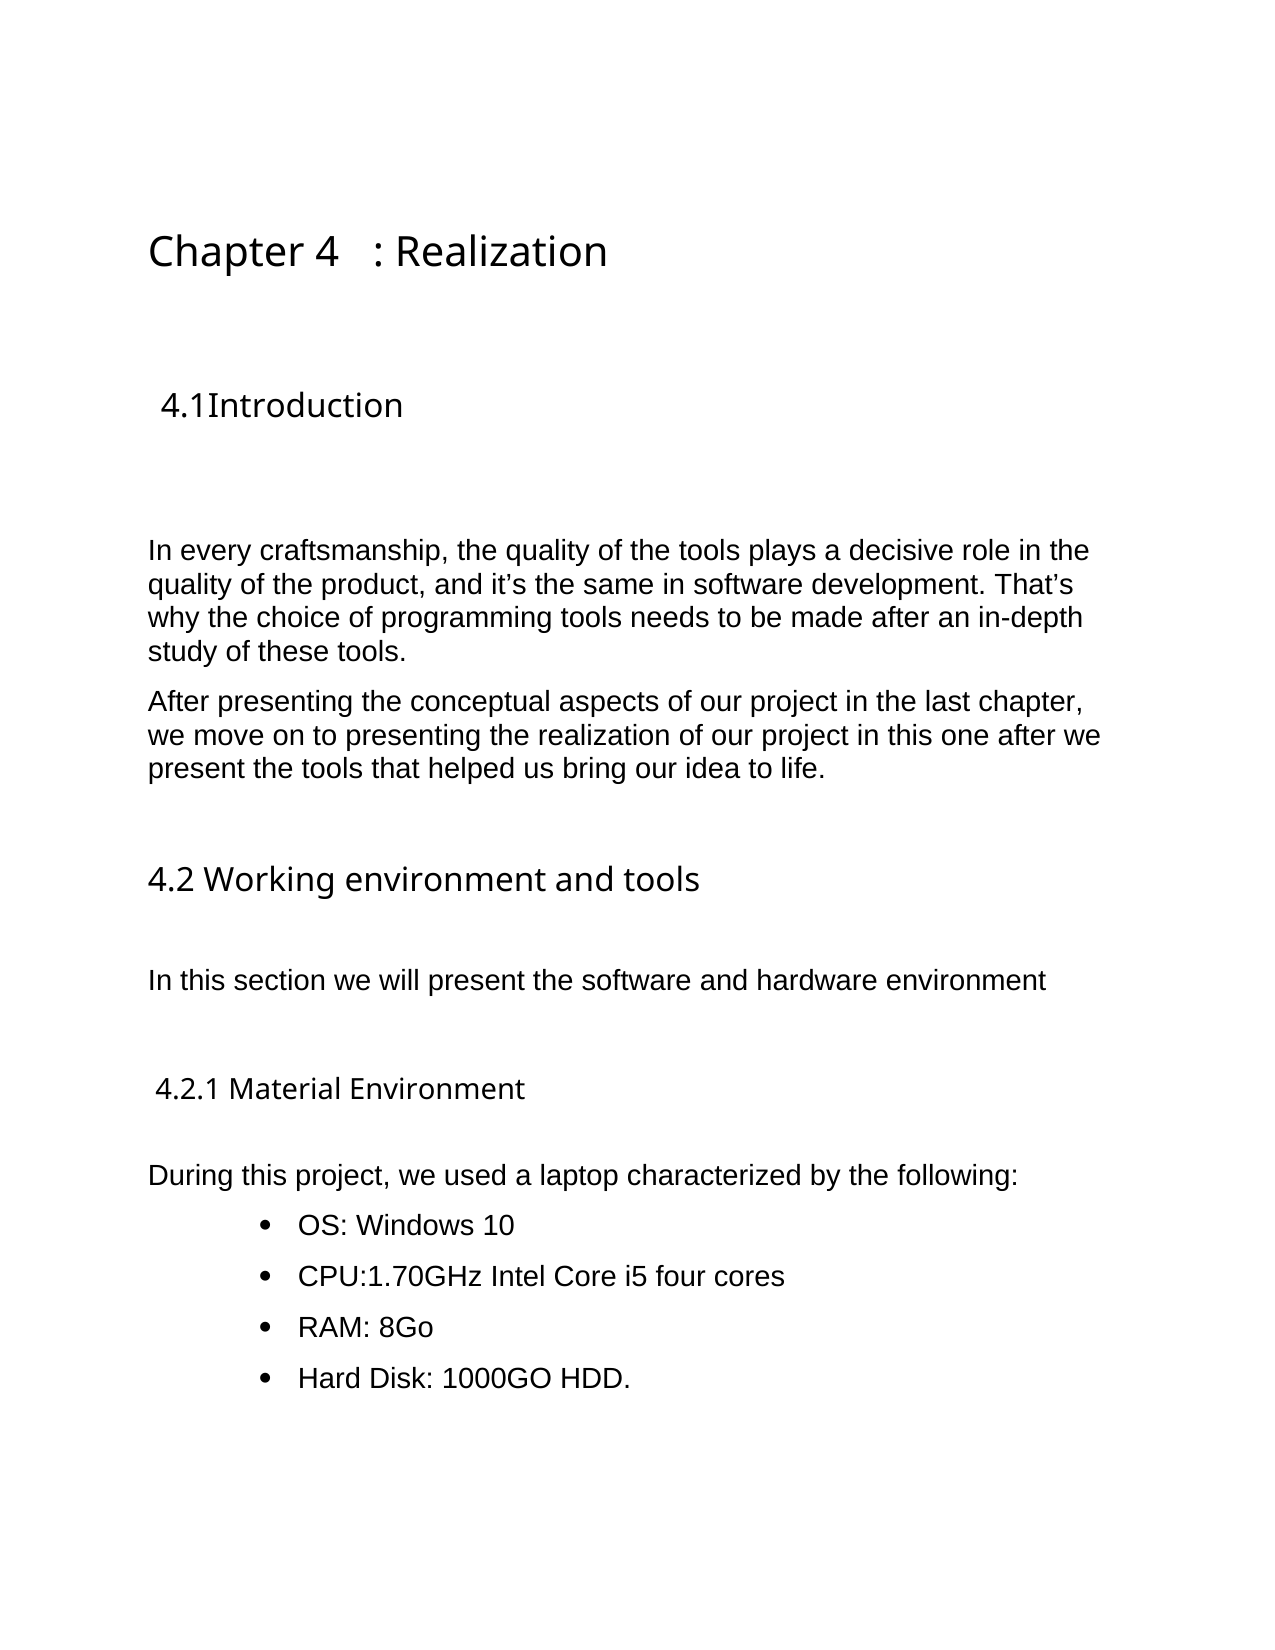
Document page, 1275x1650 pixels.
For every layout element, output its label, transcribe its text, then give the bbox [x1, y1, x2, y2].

subtitle 4.2 Working environment and tools [148, 856, 1127, 901]
subtitle 4.2.1 Material Environment [148, 1068, 1127, 1108]
list CPU:1.70GHz Intel Core i5 four cores [260, 1259, 1127, 1293]
text In this section we will present the software and hardware environment [148, 963, 1127, 997]
text During this project, we used a laptop characterized by the following: [148, 1158, 1127, 1191]
list Hard Disk: 1000GO HDD. [260, 1361, 1127, 1395]
text 4.1Introduction [148, 364, 1127, 432]
list RAM: 8Go [260, 1310, 1127, 1344]
text After presenting the conceptual aspects of our project in the last chapter, we move on to presenting the realization of our project in this one after we present the tools that helped us bring our idea to life. [148, 684, 1127, 785]
subtitle : Realization [148, 222, 1127, 279]
text In every craftsmanship, the quality of the tools plays a decisive role in the quality of the product, and it’s the same in software development. That’s why the choice of programming tools needs to be made after an in-depth study of these tools. [148, 533, 1127, 668]
list OS: Windows 10 [260, 1208, 1127, 1242]
